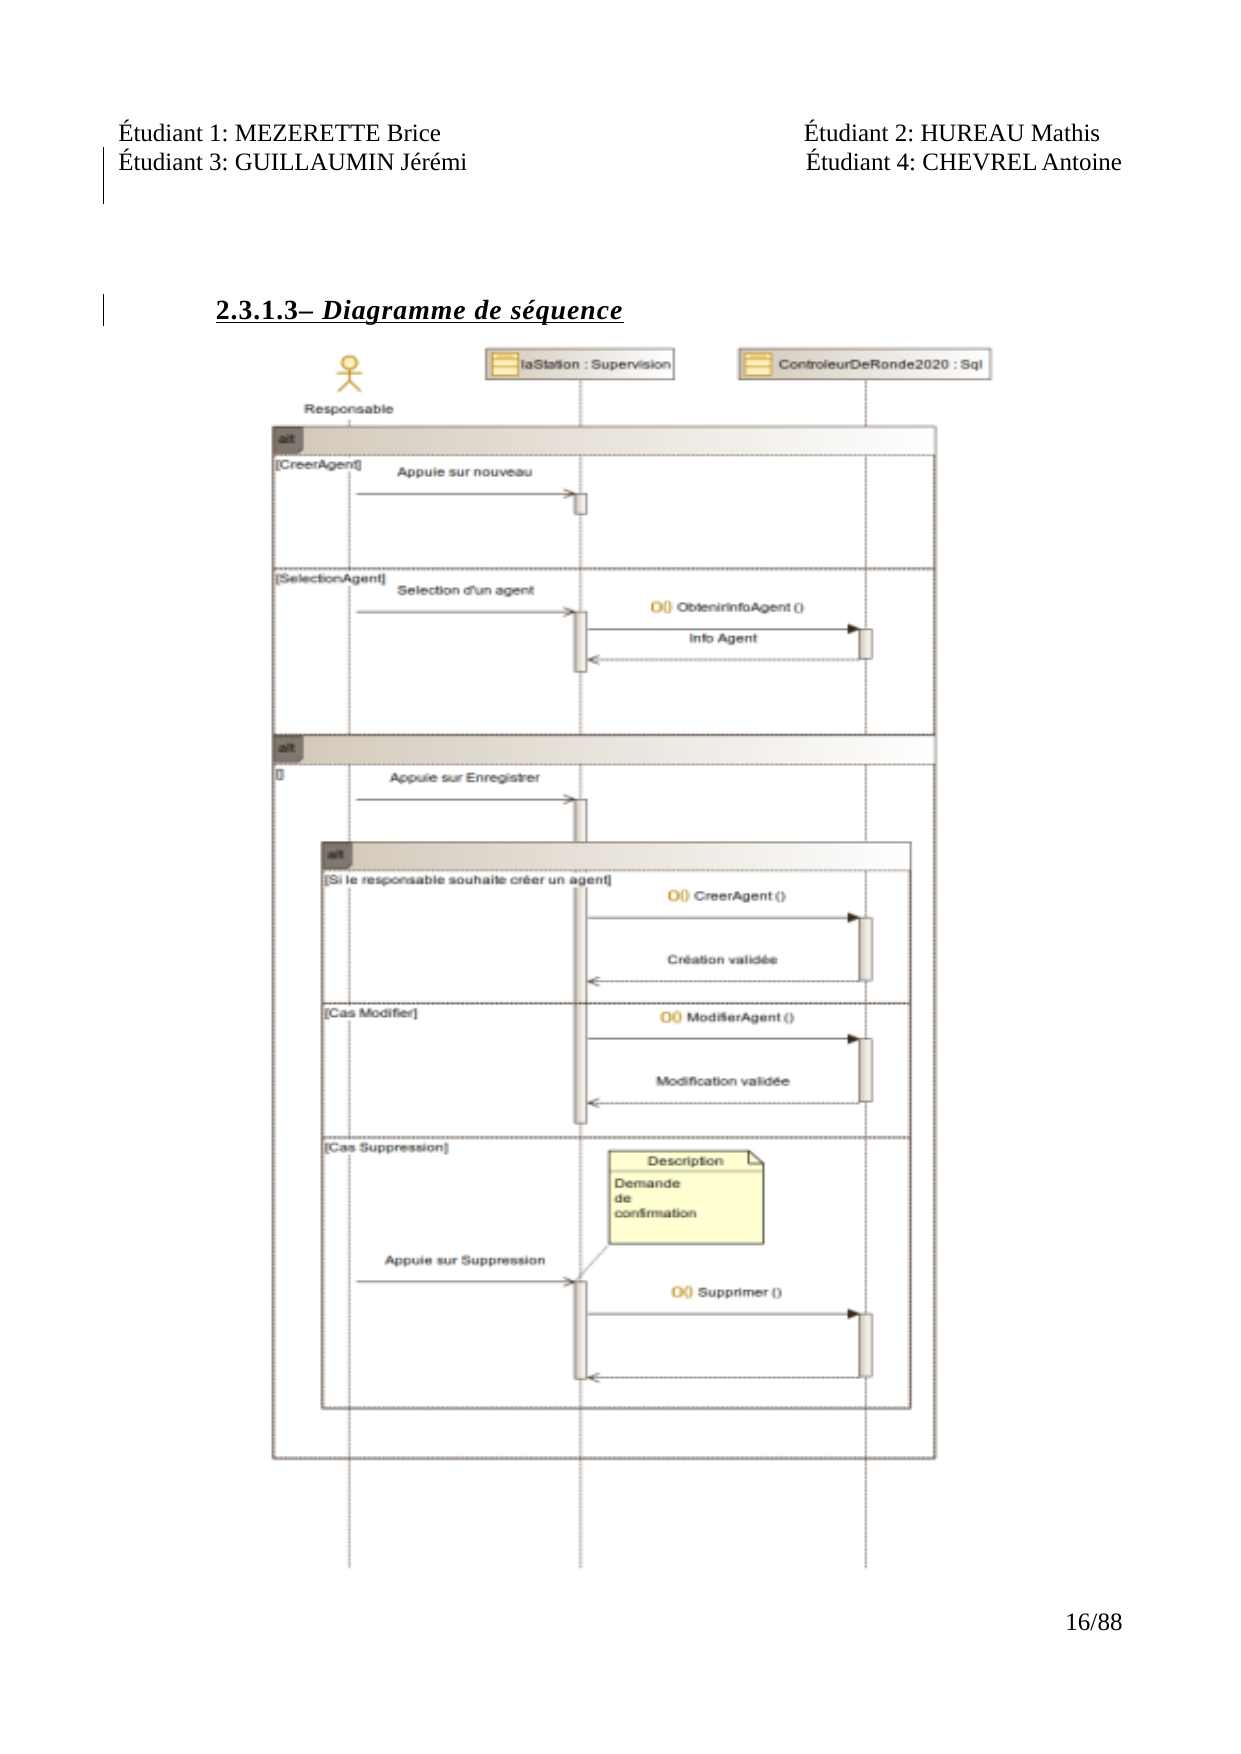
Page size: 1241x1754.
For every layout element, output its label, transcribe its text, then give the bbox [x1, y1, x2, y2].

picture [236, 338, 1004, 1579]
subtitle 2.3.1.3– Diagramme de séquence [118, 294, 1122, 326]
